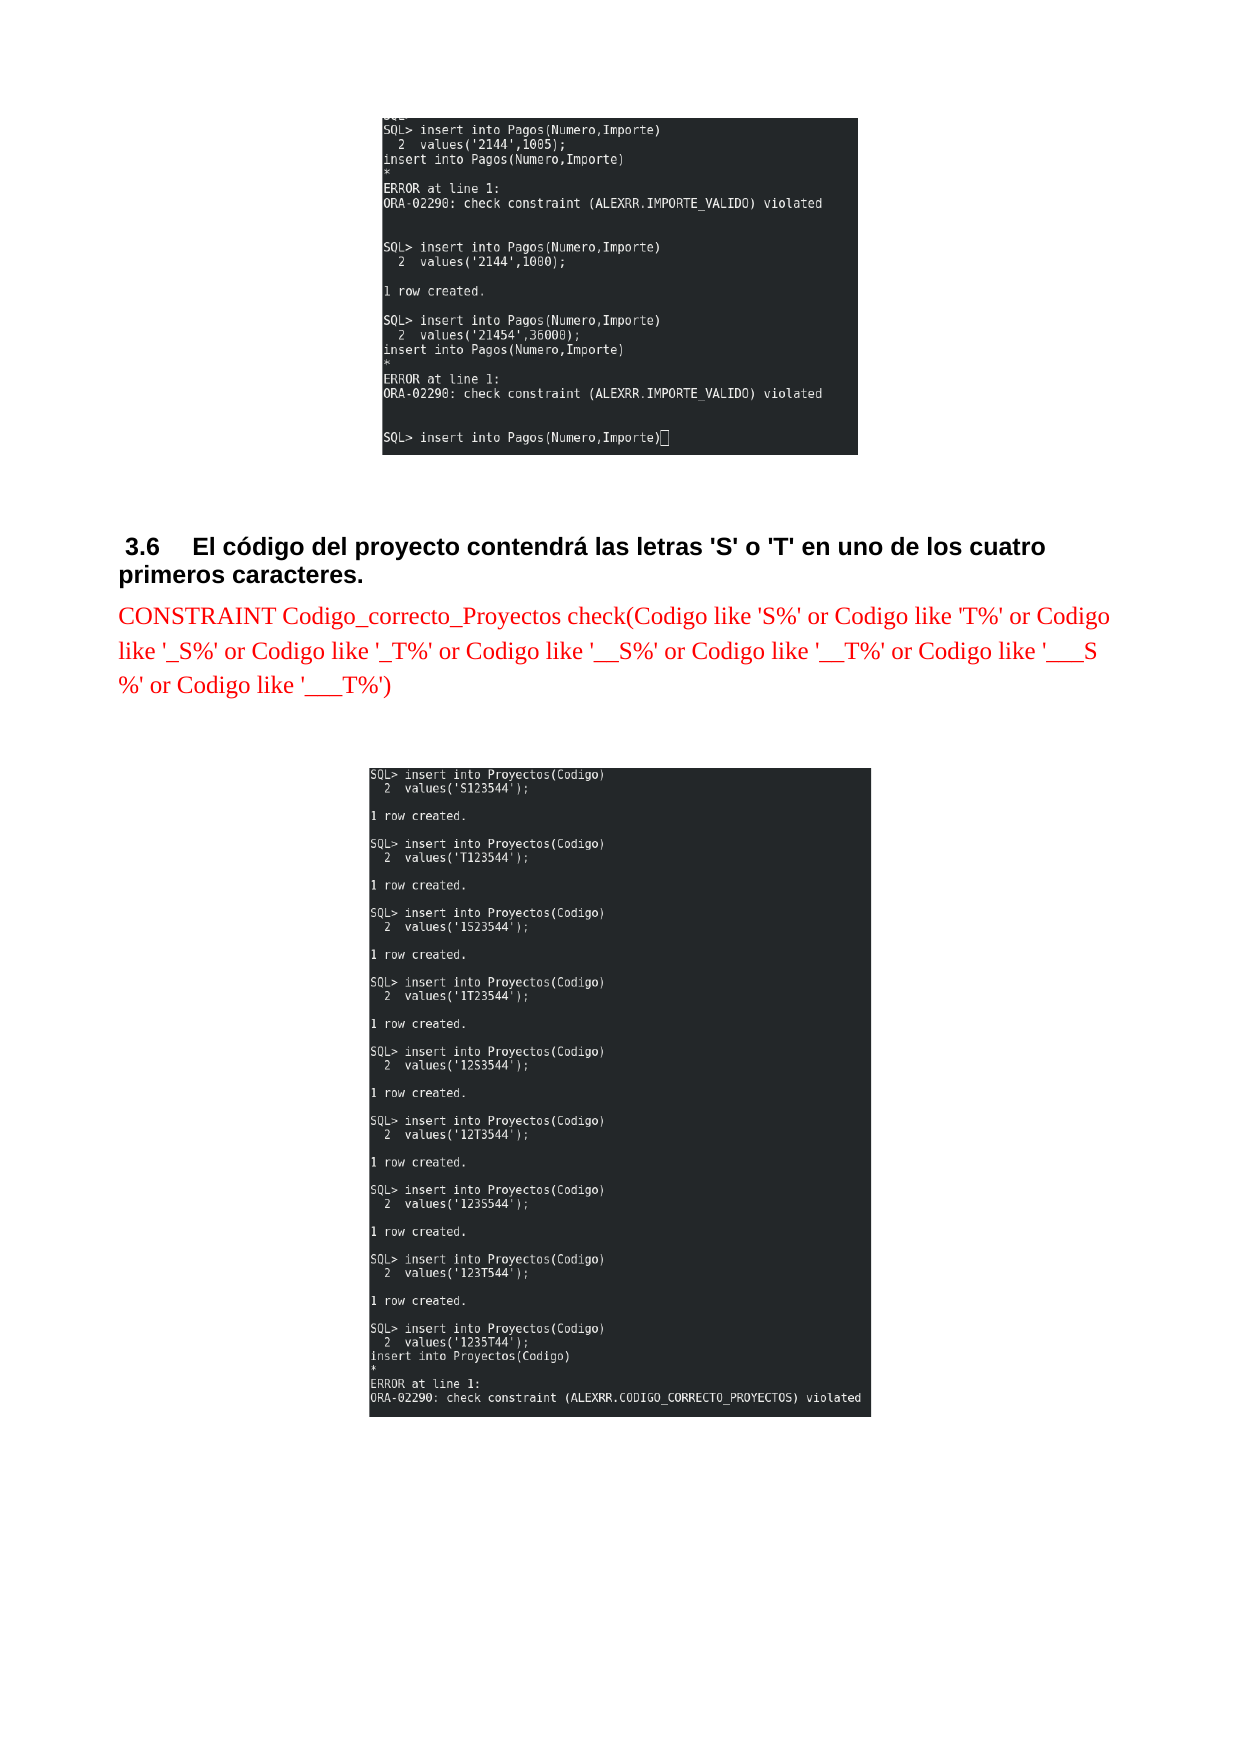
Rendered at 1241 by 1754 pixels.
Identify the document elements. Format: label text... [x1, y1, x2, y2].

text CONSTRAINT Codigo_correcto_Proyectos check(Codigo like 'S%' or Codigo like 'T%' or Codigo like '_S%' or Codigo like '_T%' or Codigo like '__S%' or Codigo like '__T%' or Codigo like '___S%' or Codigo like '___T%') [118, 601, 1122, 699]
subtitle El código del proyecto contendrá las letras 'S' o 'T' en uno de los cuatro primeros caracteres. [118, 531, 1122, 589]
